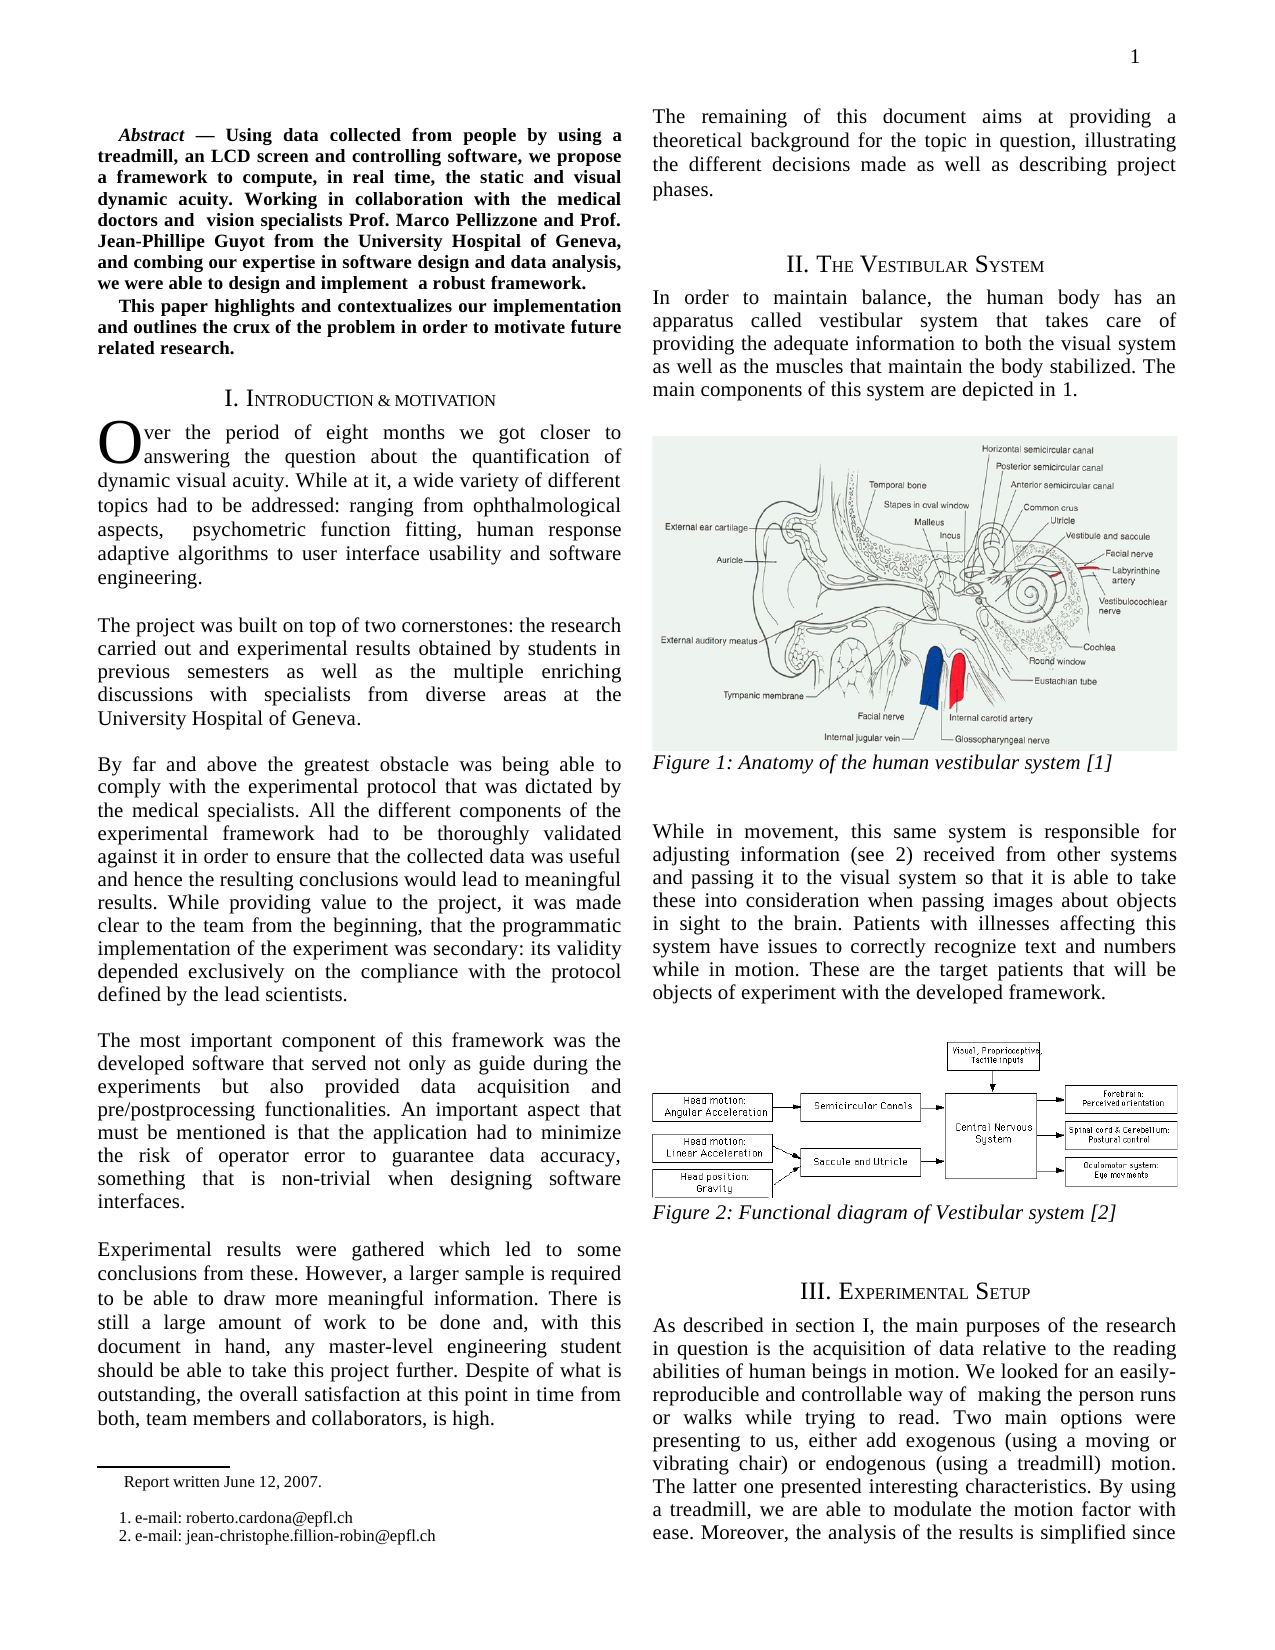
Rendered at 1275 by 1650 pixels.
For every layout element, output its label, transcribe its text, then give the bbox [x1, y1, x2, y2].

text This paper highlights and contextualizes our implementation and outlines the crux of the problem in order to motivate future related research. [97, 295, 622, 358]
subtitle INTRODUCTION & MOTIVATION [97, 383, 622, 411]
picture [652, 436, 1178, 751]
text 1. e-mail: roberto.cardona@epfl.ch [97, 1509, 622, 1527]
text 2. e-mail: jean-christophe.fillion-robin@epfl.ch [97, 1527, 622, 1545]
subtitle Experimental Setup [652, 1277, 1177, 1305]
text As described in section I, the main purposes of the research in question is the acquisition of data relative to the reading abilities of human beings in motion. We looked for an easily- reproducible and controllable way of making the person runs or walks while trying to read. Two main options were presenting to us, either add exogenous (using a moving or vibrating chair) or endogenous (using a treadmill) motion. The latter one presented interesting characteristics. By using a treadmill, we are able to modulate the motion factor with ease. Moreover, the analysis of the results is simplified since [652, 1313, 1177, 1544]
picture [652, 1040, 1178, 1201]
text The most important component of this framework was the developed software that served not only as guide during the experiments but also provided data acquisition and pre/postprocessing functionalities. An important aspect that must be mentioned is that the application had to minimize the risk of operator error to guarantee data accuracy, something that is non-trivial when designing software interfaces. [97, 1029, 622, 1213]
text In order to maintain balance, the human body has an apparatus called vestibular system that takes care of providing the adequate information to both the visual system as well as the muscles that maintain the body stabilized. The main components of this system are depicted in Figure 1. [652, 286, 1177, 401]
text Figure 2: Functional diagram of Vestibular system [2] [652, 1201, 1177, 1224]
text The project was built on top of two cornerstones: the research carried out and experimental results obtained by students in previous semesters as well as the multiple enriching discussions with specialists from diverse areas at the University Hospital of Geneva. [97, 614, 622, 729]
text While in movement, this same system is responsible for adjusting information (see Figure 2) received from other systems and passing it to the visual system so that it is able to take these into consideration when passing images about objects in sight to the brain. Patients with illnesses affecting this system have issues to correctly recognize text and numbers while in motion. These are the target patients that will be objects of experiment with the developed framework. [652, 820, 1177, 1004]
subtitle The Vestibular System [652, 250, 1177, 278]
text Over the period of eight months we got closer to answering the question about the quantification of dynamic visual acuity. While at it, a wide variety of different topics had to be addressed: ranging from ophthalmological aspects, psychometric function fitting, human response adaptive algorithms to user interface usability and software engineering. [97, 421, 622, 589]
text Abstract — Using data collected from people by using a treadmill, an LCD screen and controlling software, we propose a framework to compute, in real time, the static and visual dynamic acuity. Working in collaboration with the medical doctors and vision specialists Prof. Marco Pellizzone and Prof. Jean-Phillipe Guyot from the University Hospital of Geneva, and combing our expertise in software design and data analysis, we were able to design and implement a robust framework. [97, 125, 622, 293]
text Experimental results were gathered which led to some conclusions from these. However, a larger sample is required to be able to draw more meaningful information. There is still a large amount of work to be done and, with this document in hand, any master-level engineering student should be able to take this project further. Despite of what is outstanding, the overall satisfaction at this point in time from both, team members and collaborators, is high. [97, 1238, 622, 1430]
text Figure 1: Anatomy of the human vestibular system [1] [652, 751, 1177, 774]
text By far and above the greatest obstacle was being able to comply with the experimental protocol that was dictated by the medical specialists. All the different components of the experimental framework had to be thoroughly validated against it in order to ensure that the collected data was useful and hence the resulting conclusions would lead to meaningful results. While providing value to the project, it was made clear to the team from the beginning, that the programmatic implementation of the experiment was secondary: its validity depended exclusively on the compliance with the protocol defined by the lead scientists. [97, 752, 622, 1006]
text Report written June 12, 2007. [97, 1473, 622, 1491]
text The remaining of this document aims at providing a theoretical background for the topic in question, illustrating the different decisions made as well as describing project phases. [652, 105, 1177, 201]
